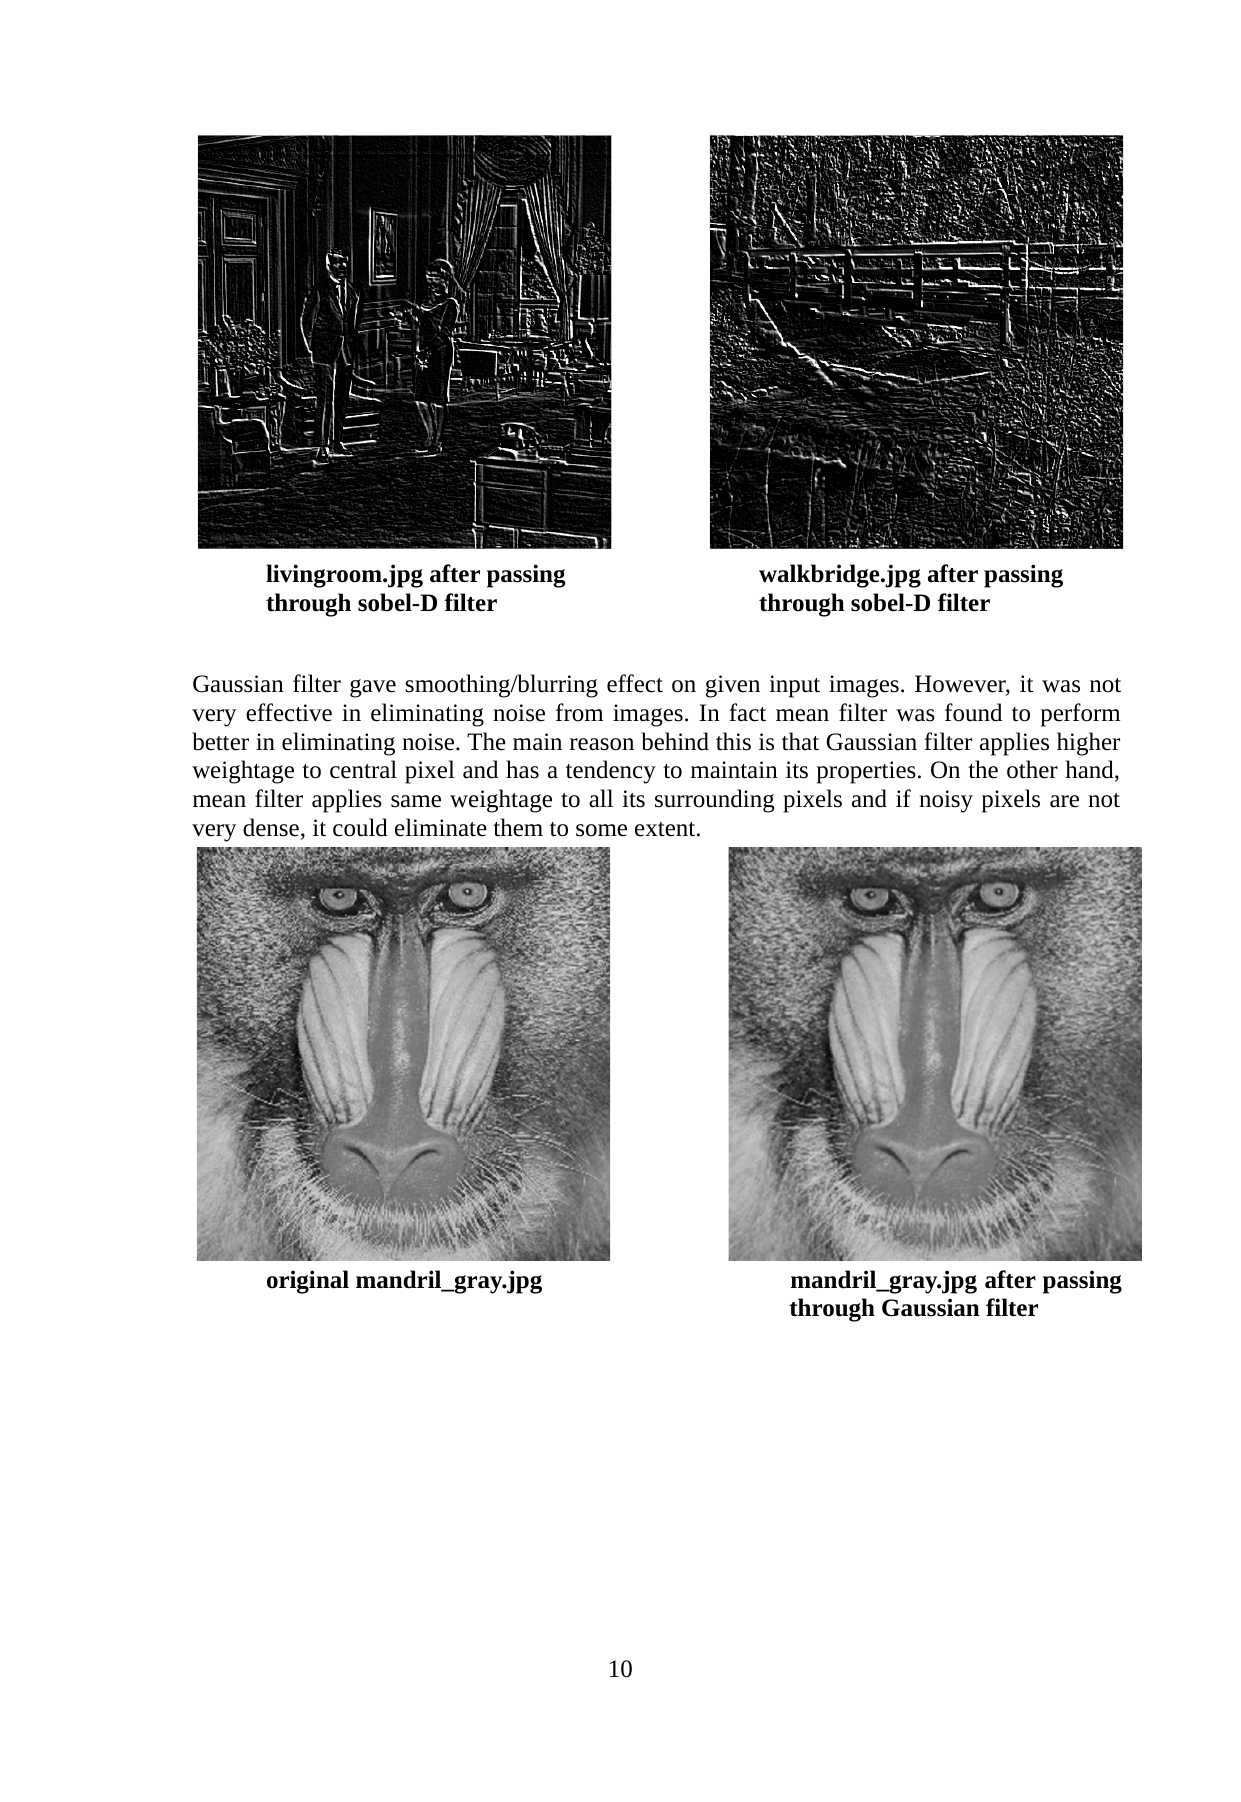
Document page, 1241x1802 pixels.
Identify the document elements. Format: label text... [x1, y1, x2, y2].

text Gaussian filter gave smoothing/blurring effect on given input images. However, it was not very effective in eliminating noise from images. In fact mean filter was found to perform better in eliminating noise. The main reason behind this is that Gaussian filter applies higher weightage to central pixel and has a tendency to maintain its properties. On the other hand, mean filter applies same weightage to all its surrounding pixels and if noisy pixels are not very dense, it could eliminate them to some extent. [192, 669, 1122, 842]
picture [728, 847, 1142, 1261]
picture [196, 847, 611, 1261]
text original mandril_gray.jpg mandril_gray.jpg after passing through Gaussian filter [192, 1178, 1122, 1322]
picture [197, 135, 612, 549]
text livingroom.jpg after passing walkbridge.jpg after passing through sobel-D filter through sobel-D filter [192, 530, 1122, 617]
picture [709, 135, 1124, 549]
